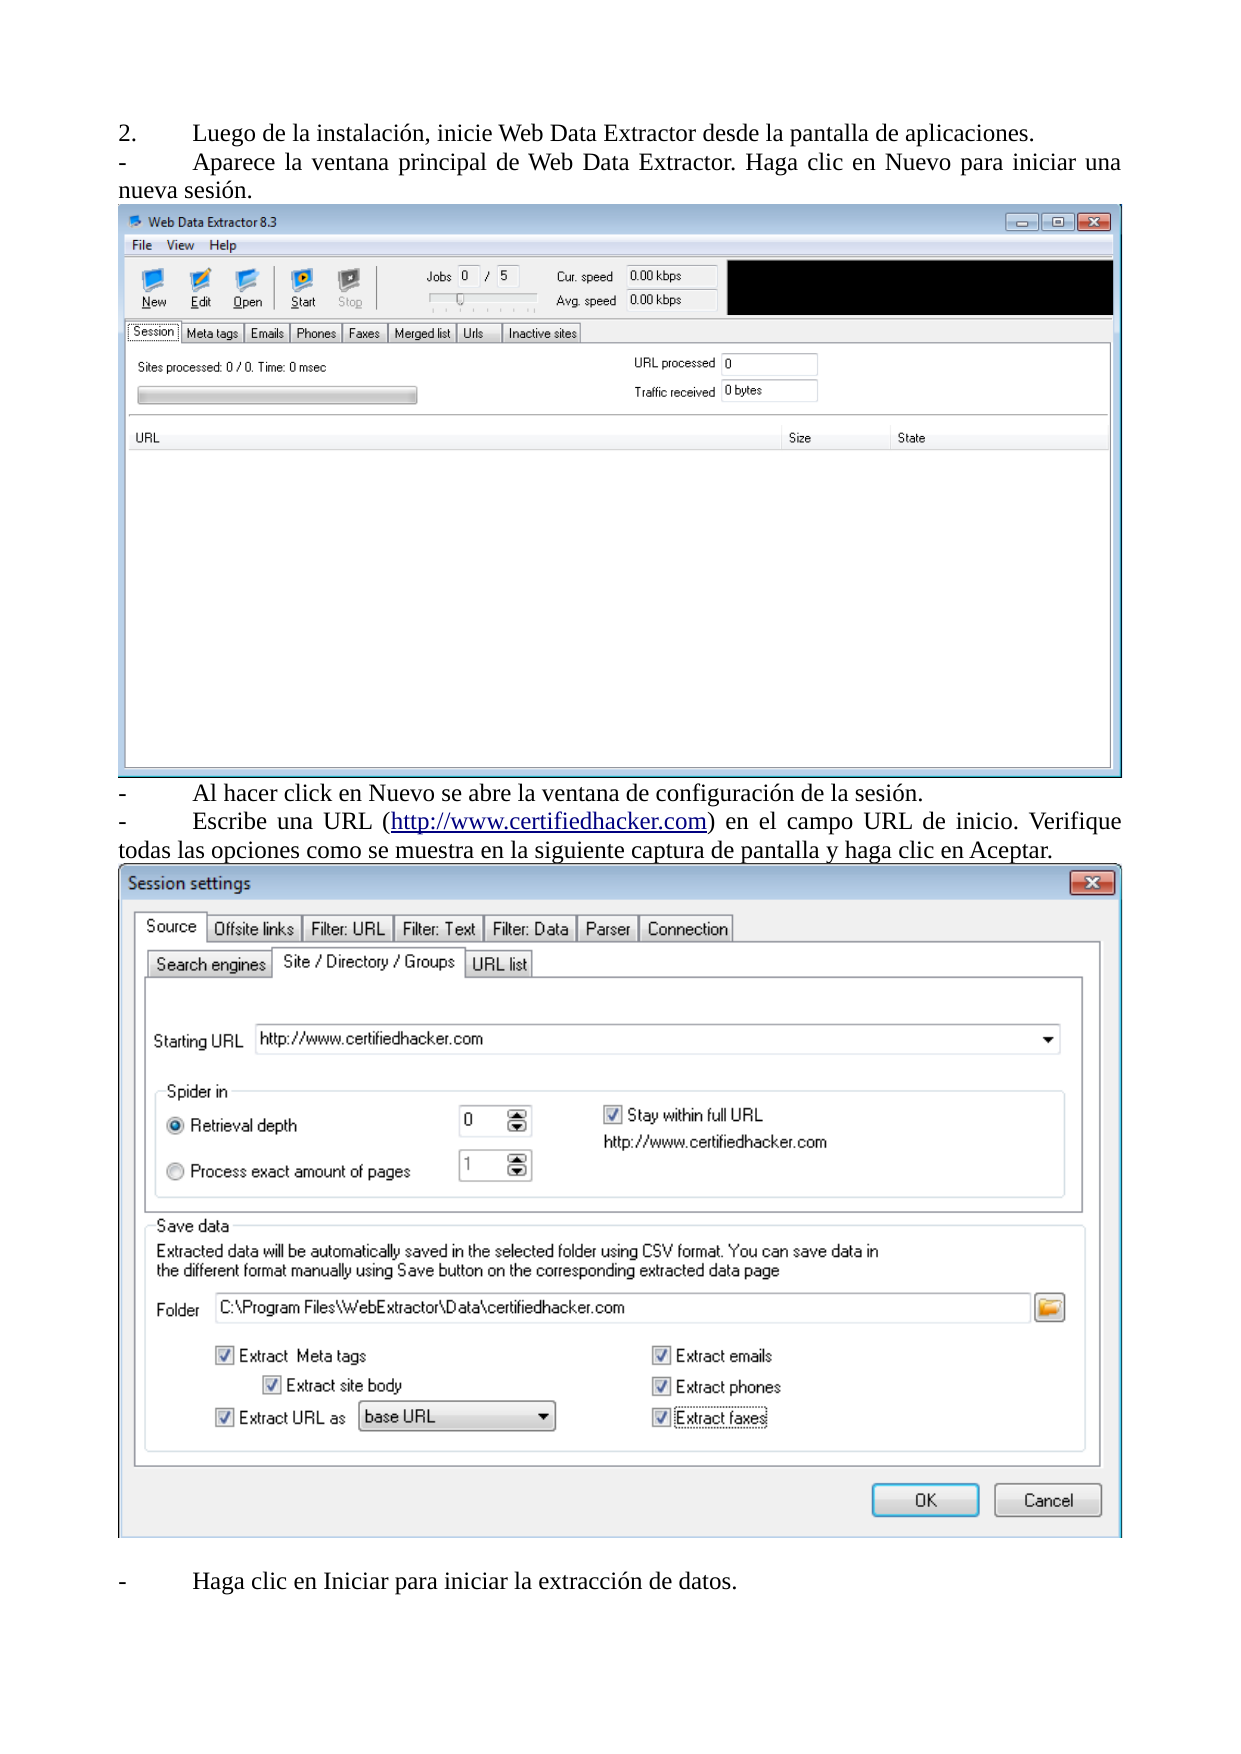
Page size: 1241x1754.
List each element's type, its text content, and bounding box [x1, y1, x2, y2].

text - Haga clic en Iniciar para iniciar la extracción de datos. [118, 1566, 1122, 1595]
text - Al hacer click en Nuevo se abre la ventana de configuración de la sesión. [118, 778, 1122, 806]
text 2. Luego de la instalación, inicie Web Data Extractor desde la pantalla de aplicaciones. [118, 118, 1122, 147]
picture [118, 863, 1123, 1538]
text - Aparece la ventana principal de Web Data Extractor. Haga clic en Nuevo para iniciar una nueva sesión. [118, 147, 1122, 204]
picture [118, 204, 1123, 778]
text - Escribe una URL (http://www.certifiedhacker.com) en el campo URL de inicio. Verifique todas las opciones como se muestra en la siguiente captura de pantalla y haga clic en Aceptar. [118, 806, 1122, 863]
